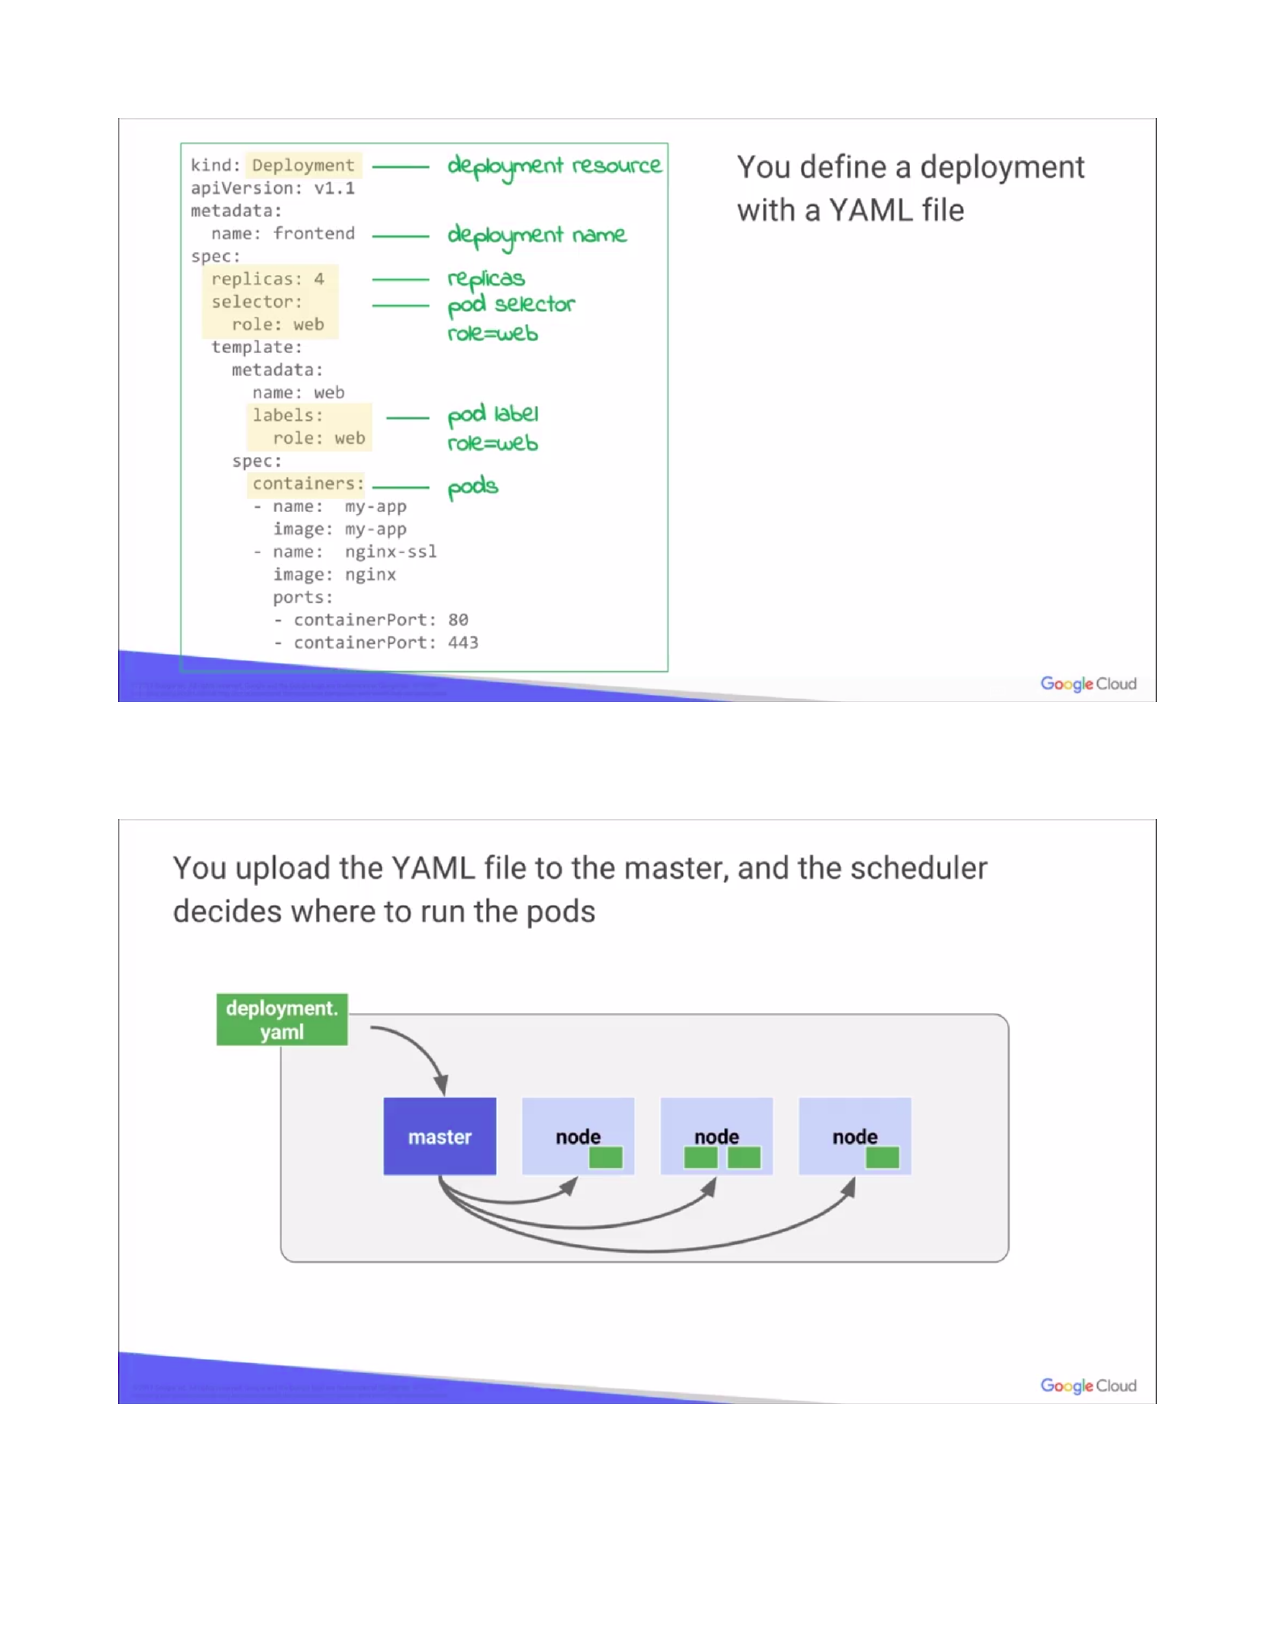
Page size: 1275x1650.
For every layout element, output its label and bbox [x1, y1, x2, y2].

picture [118, 819, 1157, 1404]
picture [118, 118, 1157, 702]
